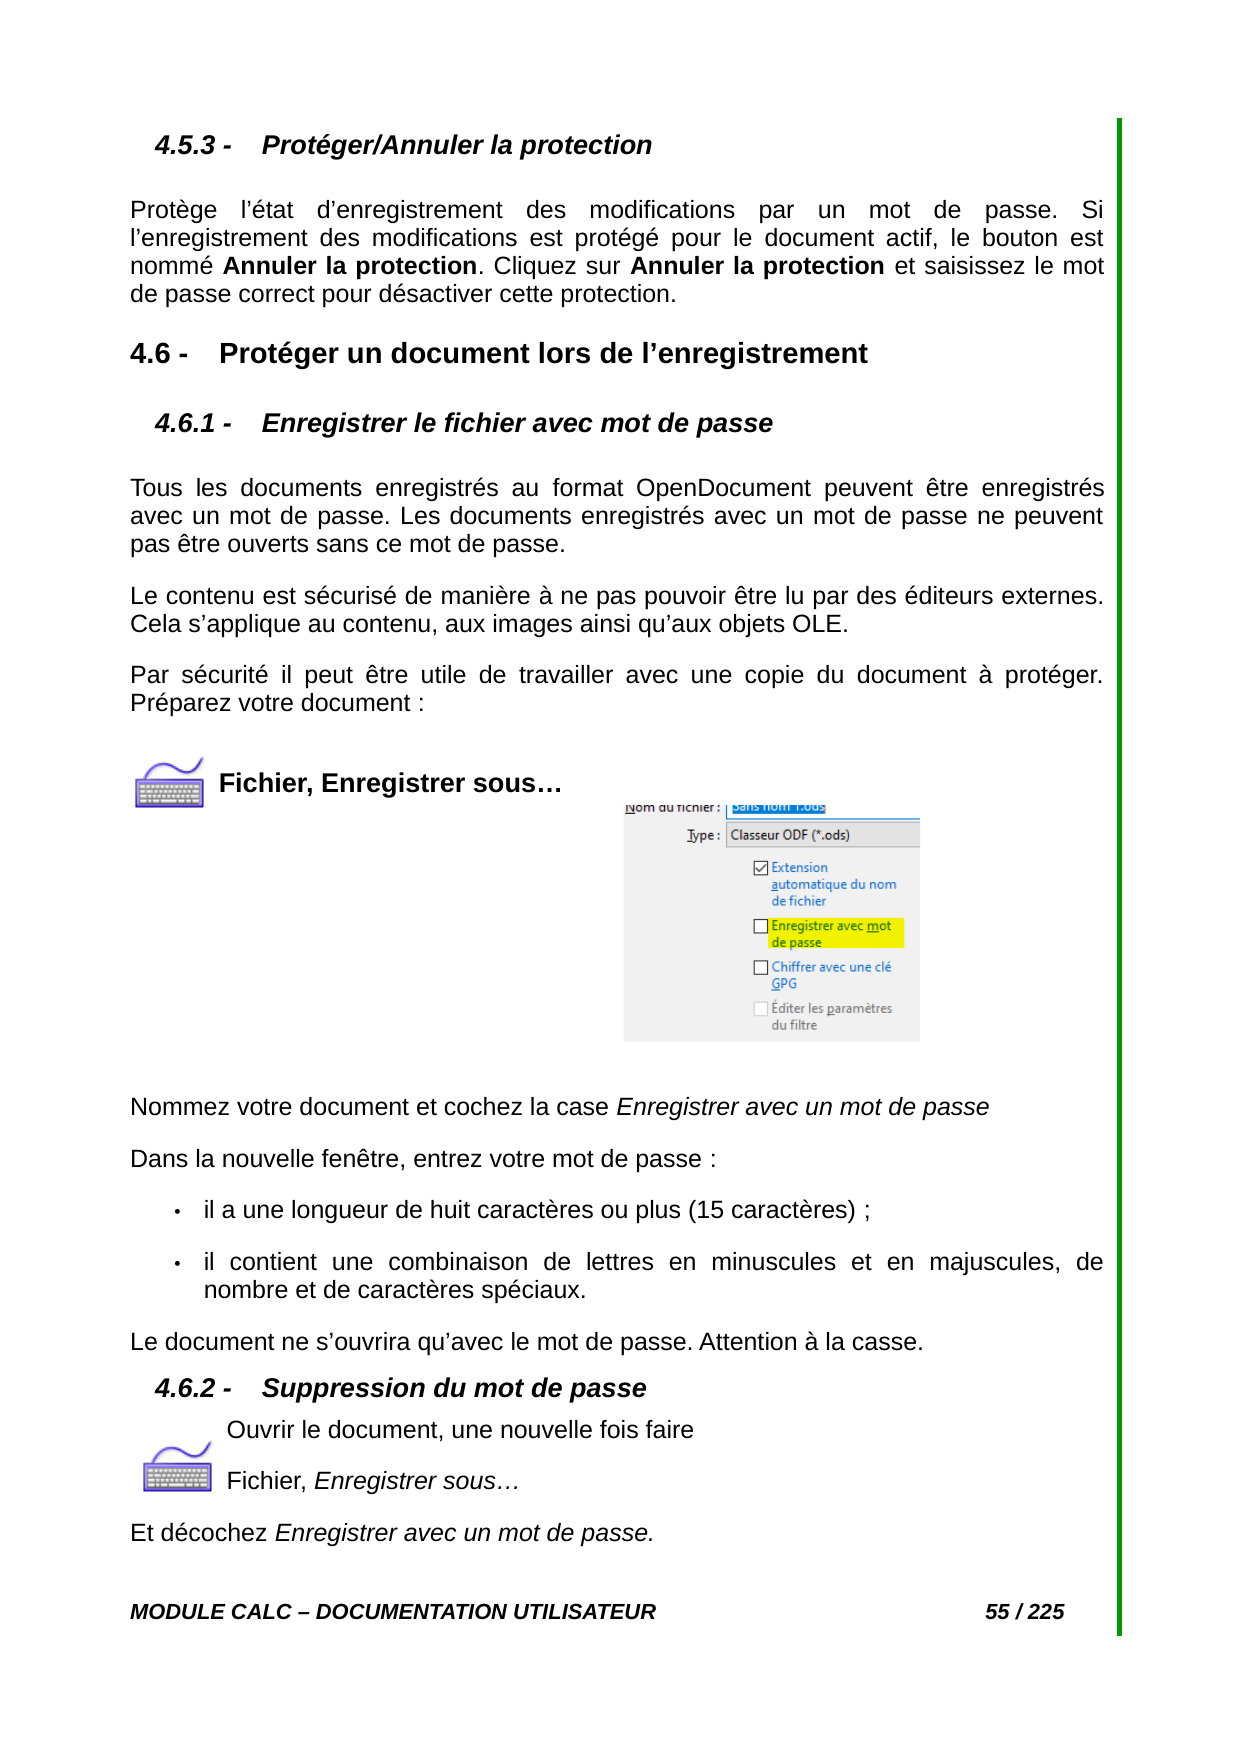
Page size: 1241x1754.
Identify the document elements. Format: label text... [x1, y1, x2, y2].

list il a une longueur de huit caractères ou plus (15 caractères) ; [174, 1196, 1105, 1224]
subtitle Protéger/Annuler la protection [155, 130, 1105, 160]
text Et décochez Enregistrer avec un mot de passe. [130, 1519, 1105, 1547]
text Fichier, Enregistrer sous… [207, 768, 1105, 799]
text Par sécurité il peut être utile de travailler avec une copie du document à protéger. Préparez votre document : [130, 661, 1105, 717]
subtitle Protéger un document lors de l’enregistrement [130, 337, 1105, 370]
subtitle Enregistrer le fichier avec mot de passe [155, 408, 1105, 438]
text Protège l’état d’enregistrement des modifications par un mot de passe. Si l’enregistrement des modifications est protégé pour le document actif, le bouton est nommé Annuler la protection. Cliquez sur Annuler la protection et saisissez le mot de passe correct pour désactiver cette protection. [130, 196, 1105, 308]
picture [623, 805, 921, 1042]
text Ouvrir le document, une nouvelle fois faire [130, 1416, 1105, 1443]
text Fichier, Enregistrer sous… [215, 1467, 1105, 1495]
list il contient une combinaison de lettres en minuscules et en majuscules, de nombre et de caractères spéciaux. [174, 1248, 1105, 1304]
subtitle Suppression du mot de passe [155, 1373, 1105, 1403]
picture [131, 746, 207, 822]
text Nommez votre document et cochez la case Enregistrer avec un mot de passe [130, 1093, 1105, 1121]
text Le document ne s’ouvrira qu’avec le mot de passe. Attention à la casse. [130, 1327, 1105, 1355]
text Dans la nouvelle fenêtre, entrez votre mot de passe : [130, 1145, 1105, 1173]
text Tous les documents enregistrés au format OpenDocument peuvent être enregistrés avec un mot de passe. Les documents enregistrés avec un mot de passe ne peuvent pas être ouverts sans ce mot de passe. [130, 474, 1105, 558]
text Le contenu est sécurisé de manière à ne pas pouvoir être lu par des éditeurs externes. Cela s’applique au contenu, aux images ainsi qu’aux objets OLE. [130, 581, 1105, 637]
picture [139, 1430, 215, 1506]
